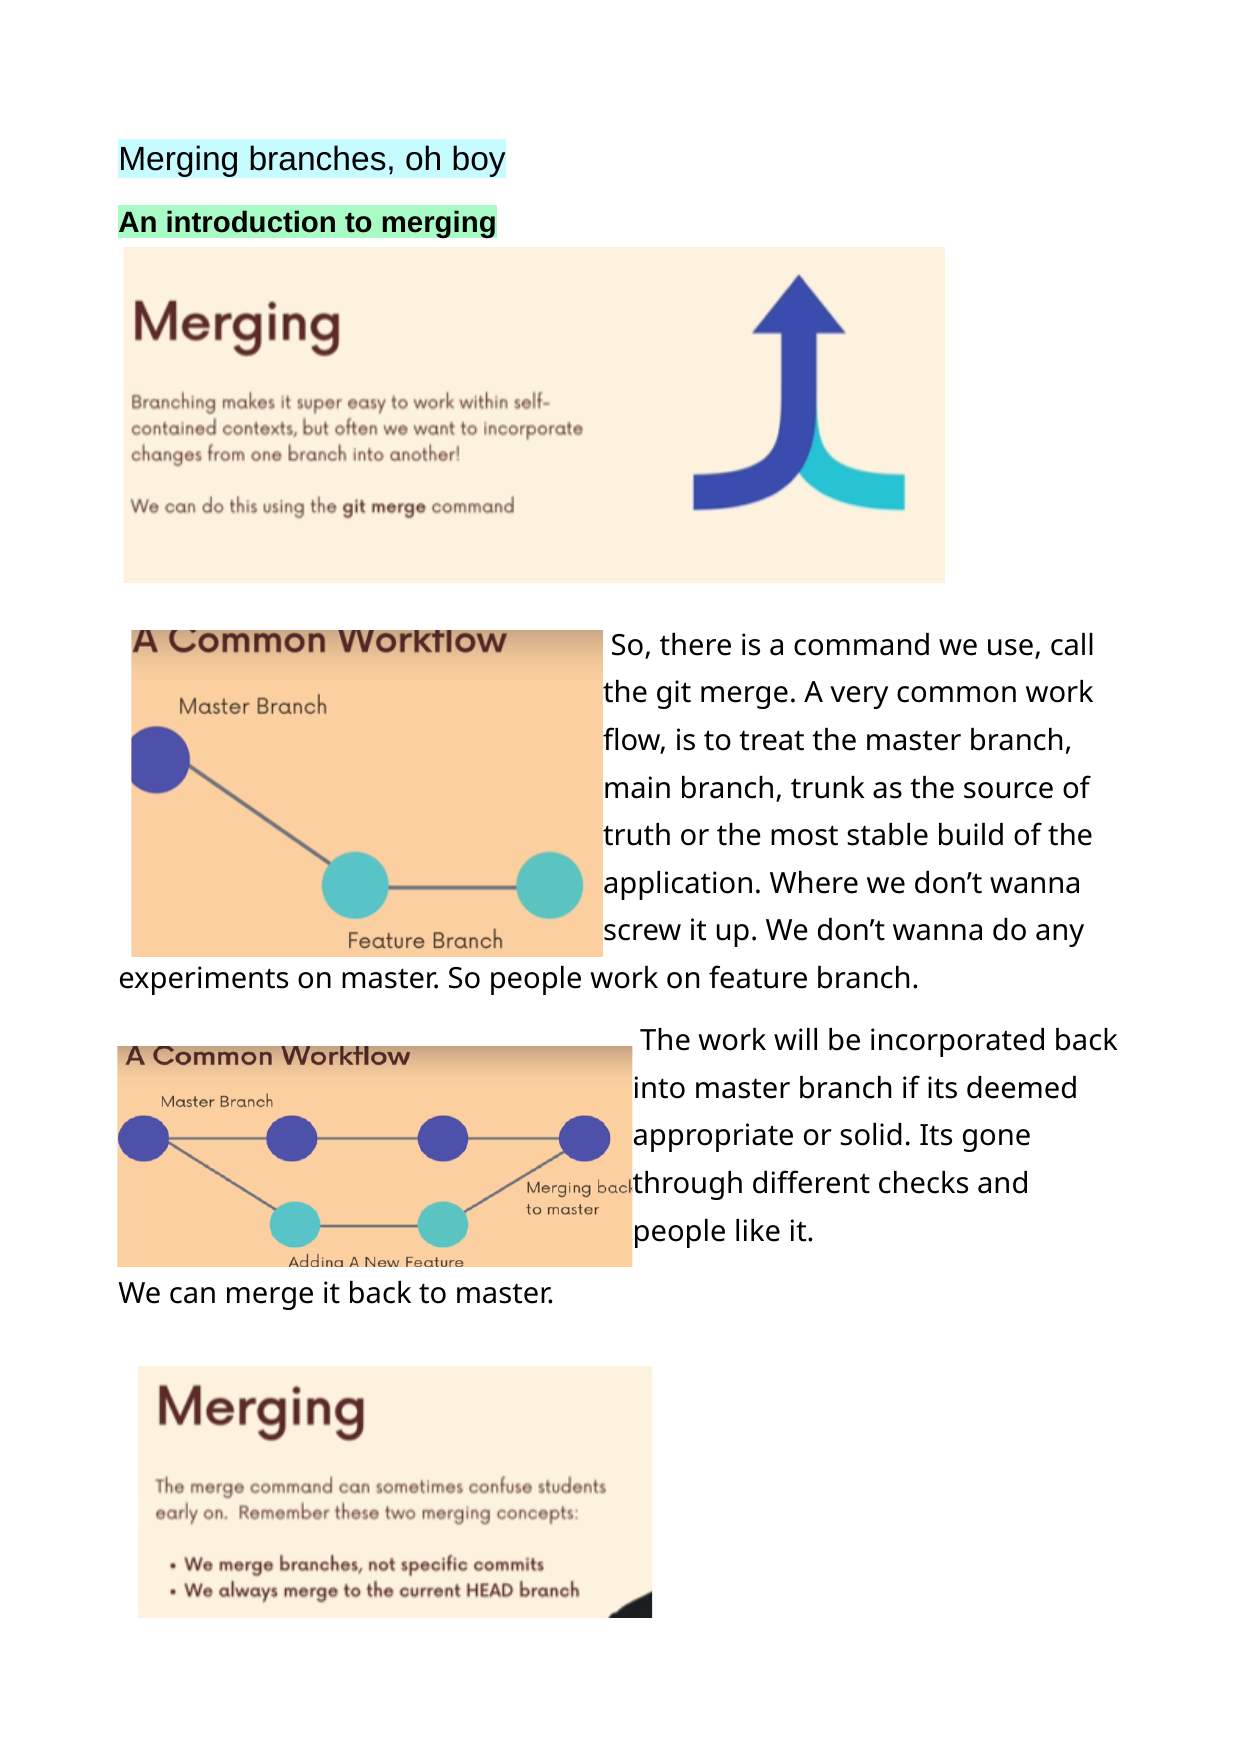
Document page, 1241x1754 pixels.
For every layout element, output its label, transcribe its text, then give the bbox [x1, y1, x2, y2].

text So, there is a command we use, call the git merge. A very common work flow, is to treat the master branch, main branch, trunk as the source of truth or the most stable build of the application. Where we don’t wanna screw it up. We don’t wanna do any experiments on master. So people work on feature branch. [118, 624, 1122, 997]
text We can merge it back to master. [118, 1272, 1122, 1312]
text The work will be incorporated back into master branch if its deemed appropriate or solid. Its gone through different checks and people like it. [118, 1019, 1122, 1249]
picture [131, 630, 603, 957]
picture [138, 1366, 653, 1618]
picture [123, 247, 946, 583]
subtitle An introduction to merging [497, 205, 1122, 238]
subtitle Merging branches, oh boy [506, 139, 1122, 178]
picture [117, 1046, 633, 1267]
